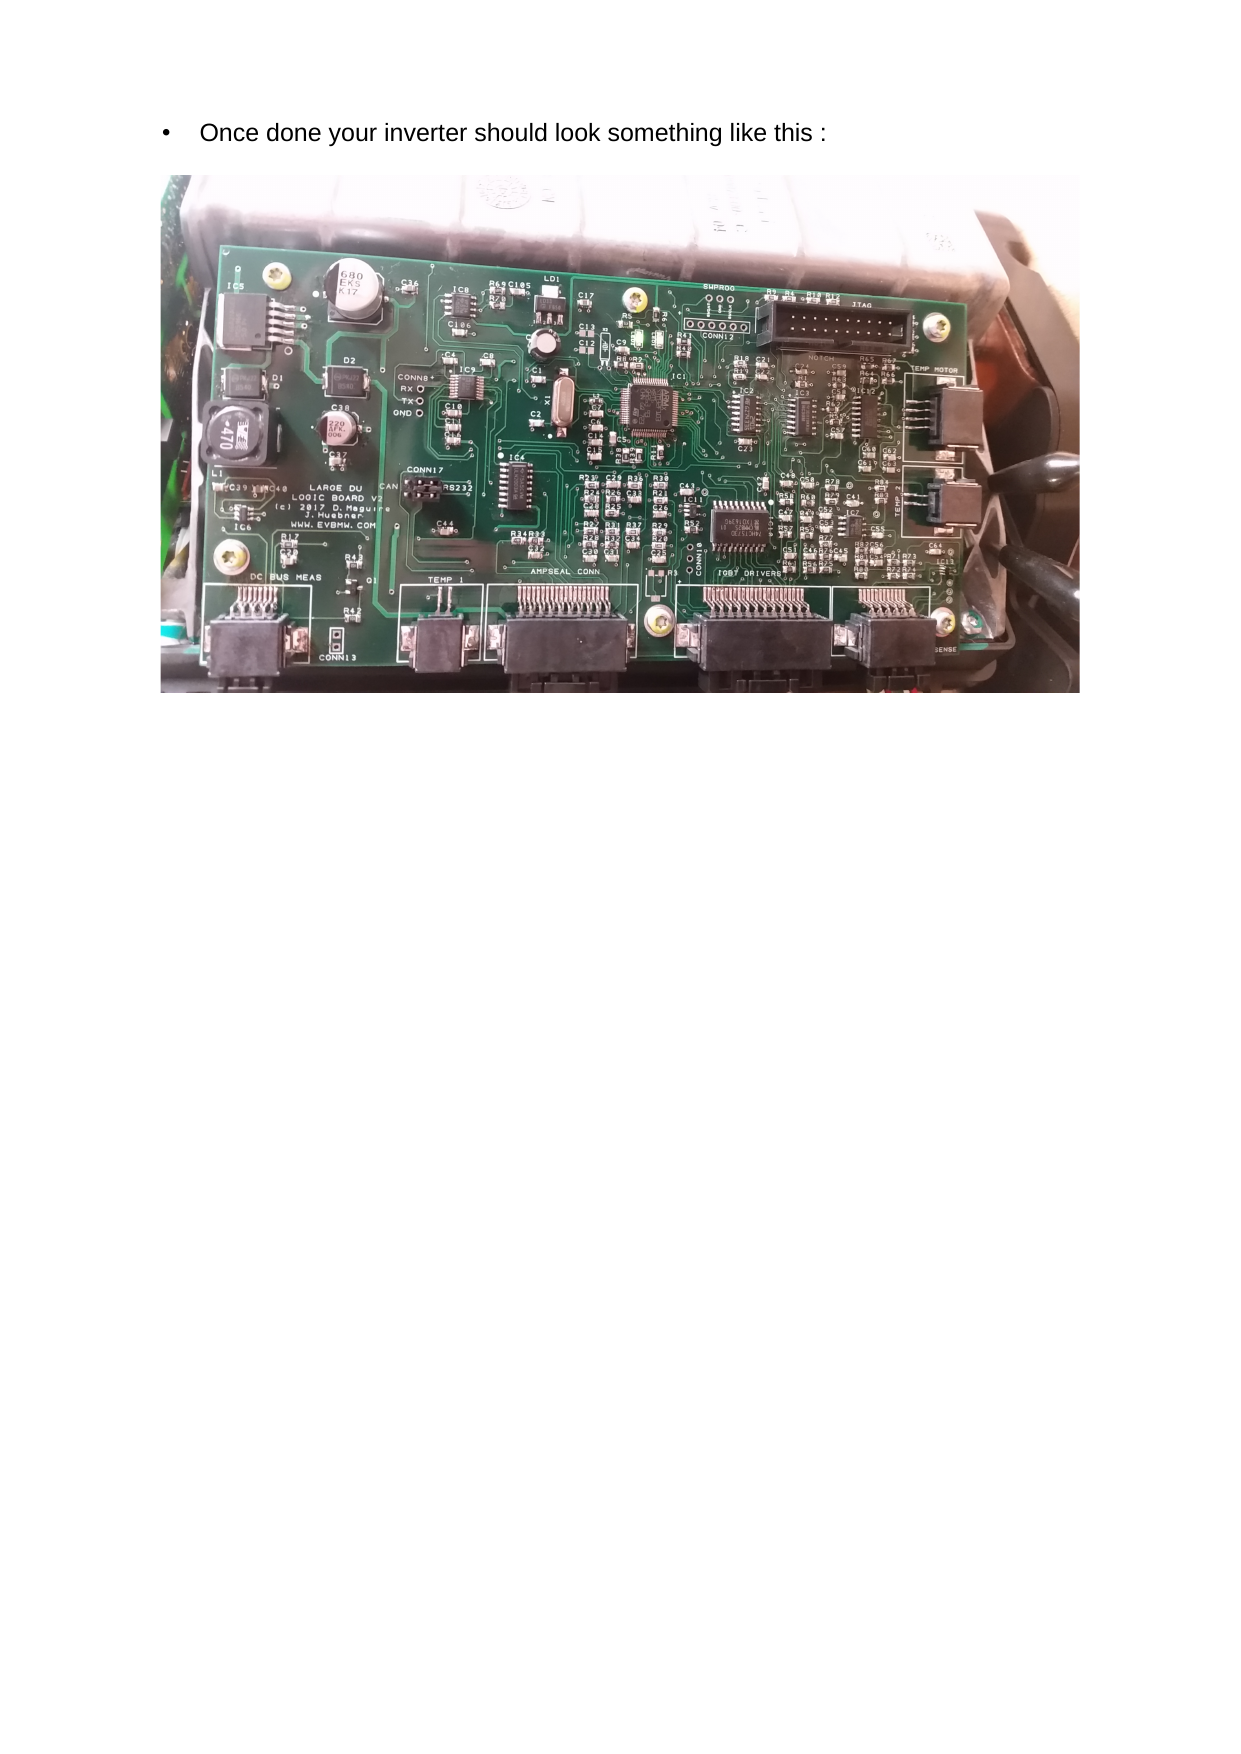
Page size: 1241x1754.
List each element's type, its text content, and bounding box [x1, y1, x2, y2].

picture [160, 175, 1080, 693]
list Once done your inverter should look something like this : [162, 118, 1122, 147]
